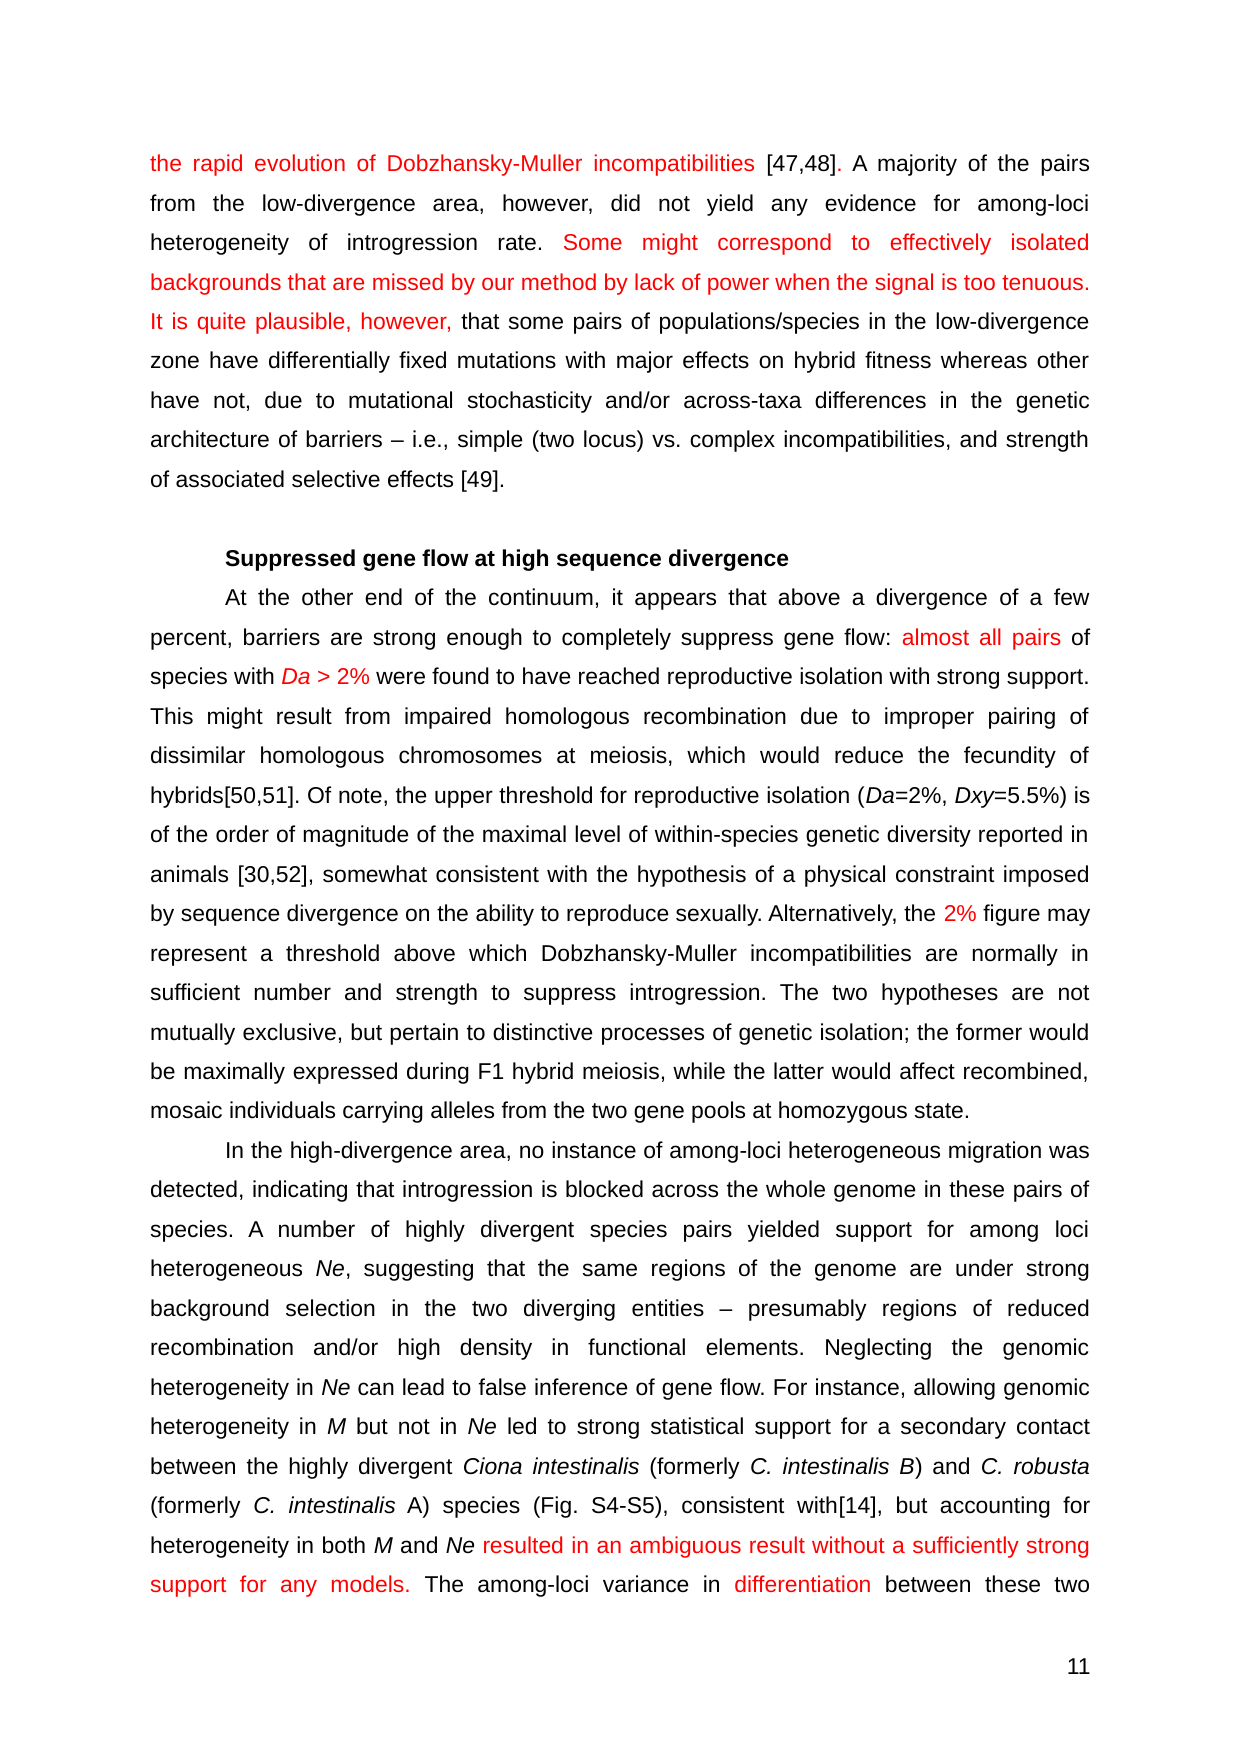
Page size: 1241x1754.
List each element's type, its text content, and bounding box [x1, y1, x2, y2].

text the rapid evolution of Dobzhansky-Muller incompatibilities [47,48]. A majority of the pairs from the low-divergence area, however, did not yield any evidence for among-loci heterogeneity of introgression rate. Some might correspond to effectively isolated backgrounds that are missed by our method by lack of power when the signal is too tenuous. It is quite plausible, however, that some pairs of populations/species in the low-divergence zone have differentially fixed mutations with major effects on hybrid fitness whereas other have not, due to mutational stochasticity and/or across-taxa differences in the genetic architecture of barriers – i.e., simple (two locus) vs. complex incompatibilities, and strength of associated selective effects [49]. [150, 150, 1090, 492]
text At the other end of the continuum, it appears that above a divergence of a few percent, barriers are strong enough to completely suppress gene flow: almost all pairs of species with Da > 2% were found to have reached reproductive isolation with strong support. This might result from impaired homologous recombination due to improper pairing of dissimilar homologous chromosomes at meiosis, which would reduce the fecundity of hybrids[50,51]. Of note, the upper threshold for reproductive isolation (Da=2%, Dxy=5.5%) is of the order of magnitude of the maximal level of within-species genetic diversity reported in animals [30,52], somewhat consistent with the hypothesis of a physical constraint imposed by sequence divergence on the ability to reproduce sexually. Alternatively, the 2% figure may represent a threshold above which Dobzhansky-Muller incompatibilities are normally in sufficient number and strength to suppress introgression. The two hypotheses are not mutually exclusive, but pertain to distinctive processes of genetic isolation; the former would be maximally expressed during F1 hybrid meiosis, while the latter would affect recombined, mosaic individuals carrying alleles from the two gene pools at homozygous state. [150, 584, 1090, 1124]
text Suppressed gene flow at high sequence divergence [150, 545, 1090, 571]
text In the high-divergence area, no instance of among-loci heterogeneous migration was detected, indicating that introgression is blocked across the whole genome in these pairs of species. A number of highly divergent species pairs yielded support for among loci heterogeneous Ne, suggesting that the same regions of the genome are under strong background selection in the two diverging entities – presumably regions of reduced recombination and/or high density in functional elements. Neglecting the genomic heterogeneity in Ne can lead to false inference of gene flow. For instance, allowing genomic heterogeneity in M but not in Ne led to strong statistical support for a secondary contact between the highly divergent Ciona intestinalis (formerly C. intestinalis B) and C. robusta (formerly C. intestinalis A) species (Fig. S4-S5), consistent with[14], but accounting for heterogeneity in both M and Ne resulted in an ambiguous result without a sufficiently strong support for any models. The among-loci variance in differentiation between these two [150, 1137, 1090, 1598]
